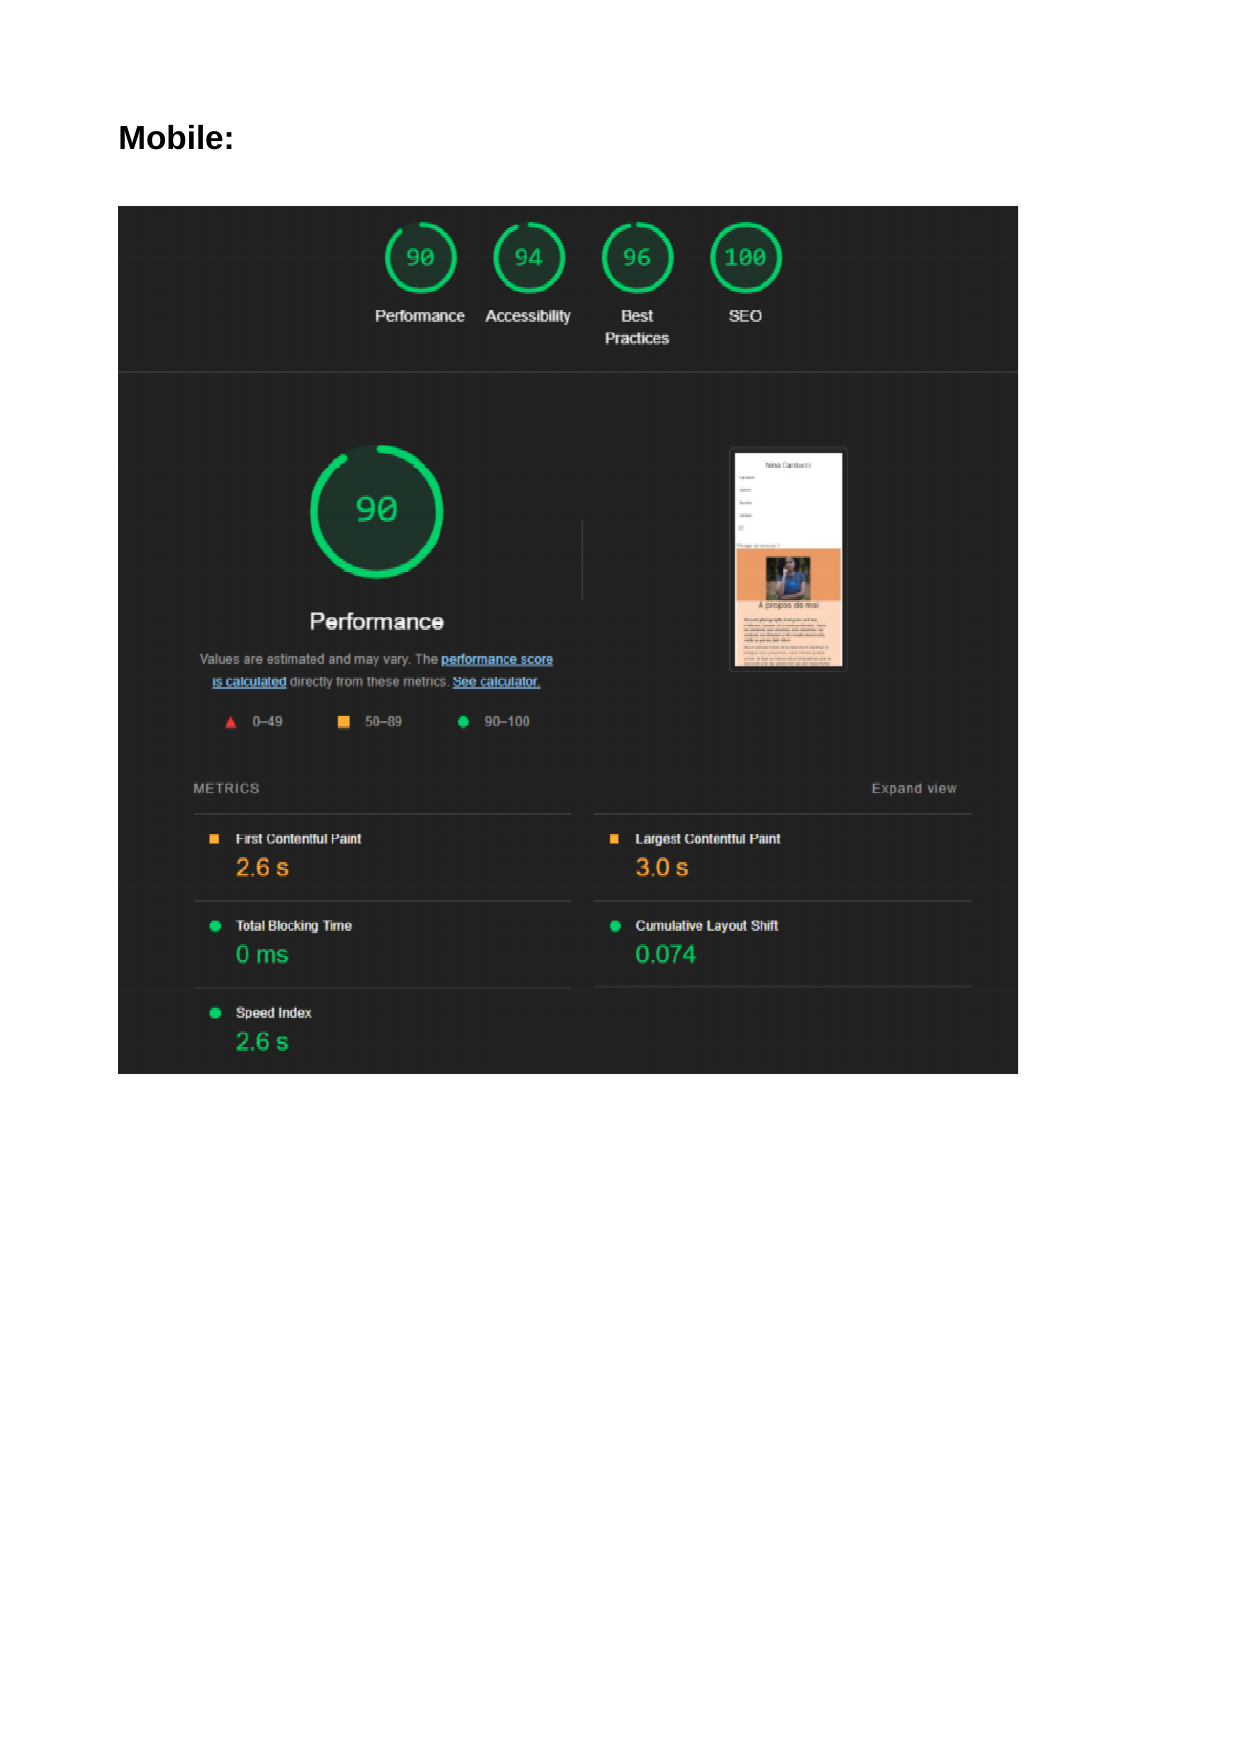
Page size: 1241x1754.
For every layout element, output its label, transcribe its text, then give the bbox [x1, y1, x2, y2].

text Mobile: [118, 118, 1122, 157]
